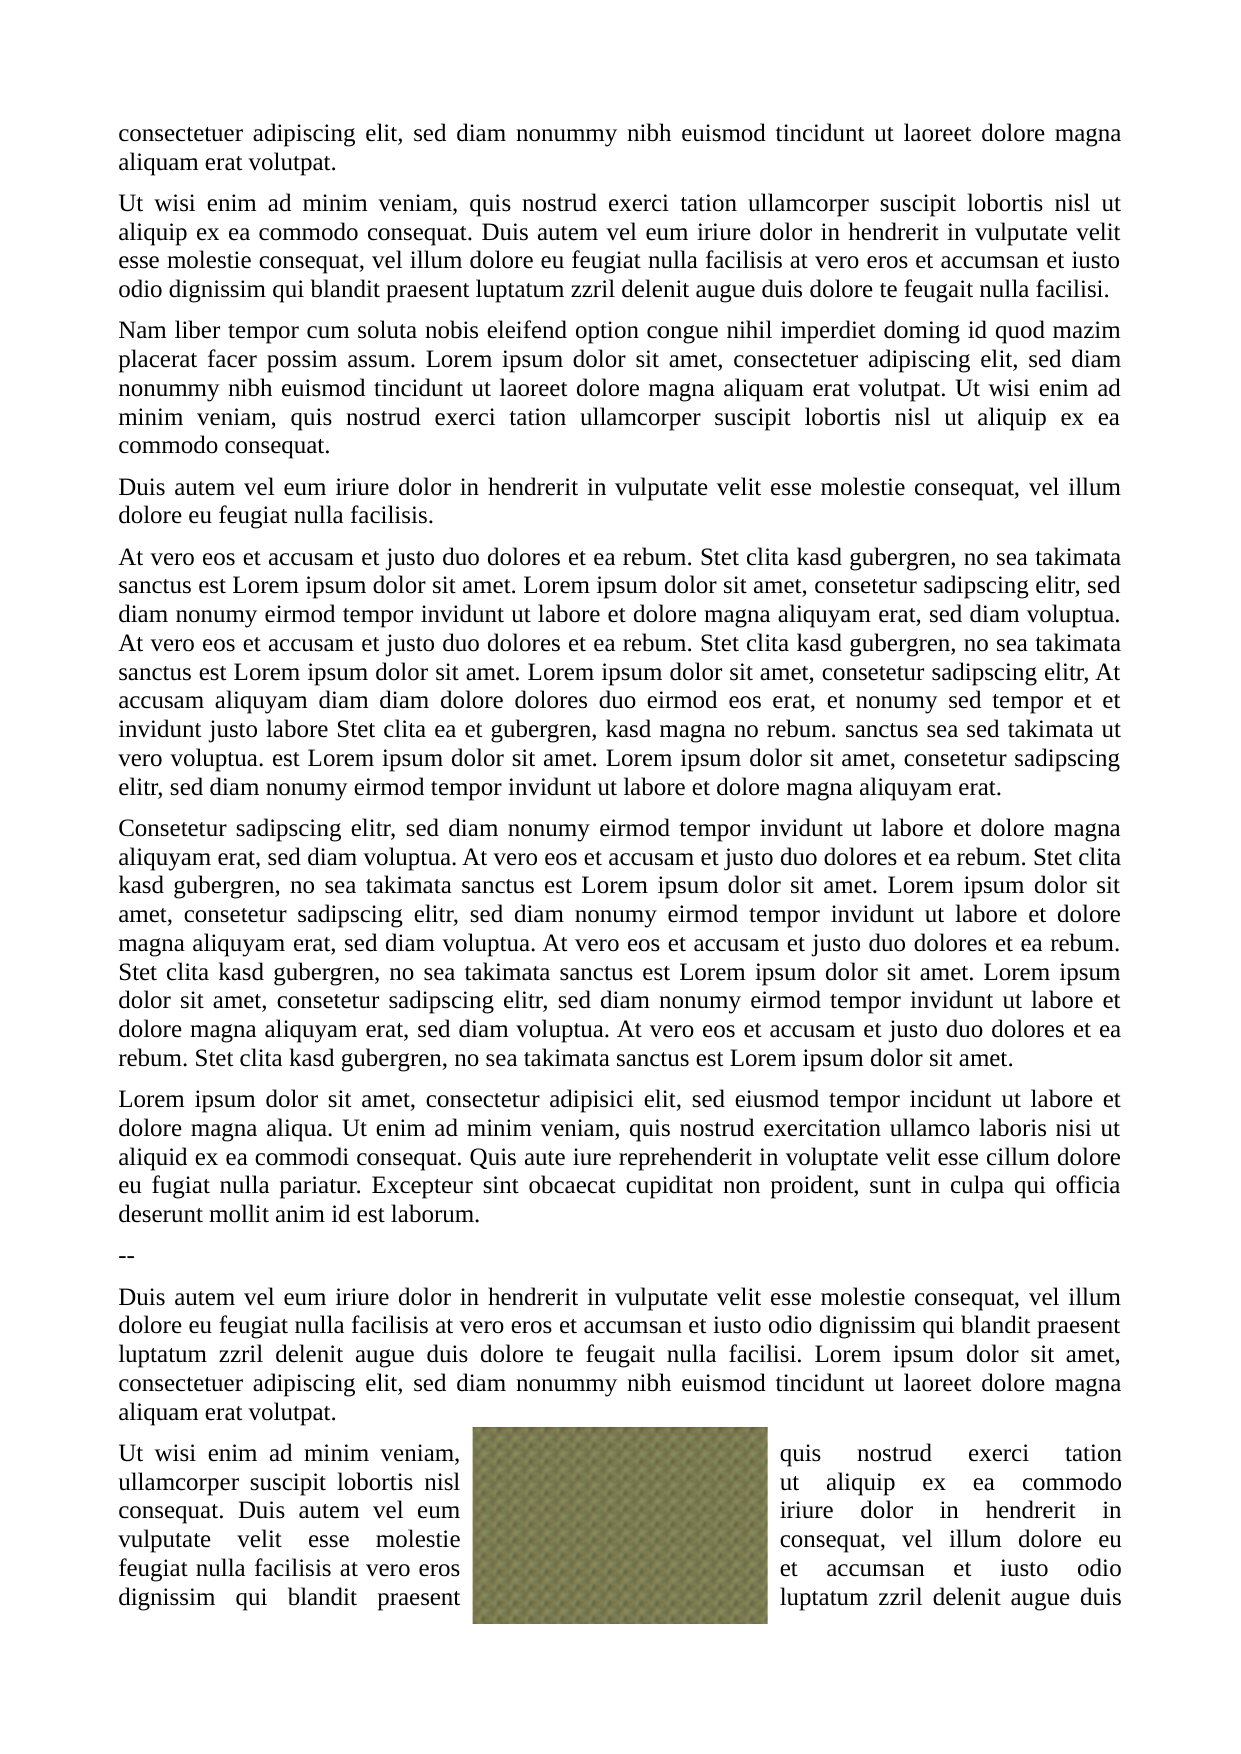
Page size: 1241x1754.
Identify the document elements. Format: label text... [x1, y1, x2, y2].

text Ut wisi enim ad minim veniam, quis nostrud exerci tation ullamcorper suscipit lobortis nisl ut aliquip ex ea commodo consequat. Duis autem vel eum iriure dolor in hendrerit in vulputate velit esse molestie consequat, vel illum dolore eu feugiat nulla facilisis at vero eros et accumsan et iusto odio dignissim qui blandit praesent luptatum zzril delenit augue duis dolore te feugait nulla facilisi. [118, 188, 1122, 303]
text consectetuer adipiscing elit, sed diam nonummy nibh euismod tincidunt ut laoreet dolore magna aliquam erat volutpat. [118, 118, 1122, 176]
text Lorem ipsum dolor sit amet, consectetur adipisici elit, sed eiusmod tempor incidunt ut labore et dolore magna aliqua. Ut enim ad minim veniam, quis nostrud exercitation ullamco laboris nisi ut aliquid ex ea commodi consequat. Quis aute iure reprehenderit in voluptate velit esse cillum dolore eu fugiat nulla pariatur. Excepteur sint obcaecat cupiditat non proident, sunt in culpa qui officia deserunt mollit anim id est laborum. [118, 1084, 1122, 1228]
text Nam liber tempor cum soluta nobis eleifend option congue nihil imperdiet doming id quod mazim placerat facer possim assum. Lorem ipsum dolor sit amet, consectetuer adipiscing elit, sed diam nonummy nibh euismod tincidunt ut laoreet dolore magna aliquam erat volutpat. Ut wisi enim ad minim veniam, quis nostrud exerci tation ullamcorper suscipit lobortis nisl ut aliquip ex ea commodo consequat. [118, 316, 1122, 459]
text At vero eos et accusam et justo duo dolores et ea rebum. Stet clita kasd gubergren, no sea takimata sanctus est Lorem ipsum dolor sit amet. Lorem ipsum dolor sit amet, consetetur sadipscing elitr, sed diam nonumy eirmod tempor invidunt ut labore et dolore magna aliquyam erat, sed diam voluptua. At vero eos et accusam et justo duo dolores et ea rebum. Stet clita kasd gubergren, no sea takimata sanctus est Lorem ipsum dolor sit amet. Lorem ipsum dolor sit amet, consetetur sadipscing elitr, At accusam aliquyam diam diam dolore dolores duo eirmod eos erat, et nonumy sed tempor et et invidunt justo labore Stet clita ea et gubergren, kasd magna no rebum. sanctus sea sed takimata ut vero voluptua. est Lorem ipsum dolor sit amet. Lorem ipsum dolor sit amet, consetetur sadipscing elitr, sed diam nonumy eirmod tempor invidunt ut labore et dolore magna aliquyam erat. [118, 542, 1122, 801]
text Consetetur sadipscing elitr, sed diam nonumy eirmod tempor invidunt ut labore et dolore magna aliquyam erat, sed diam voluptua. At vero eos et accusam et justo duo dolores et ea rebum. Stet clita kasd gubergren, no sea takimata sanctus est Lorem ipsum dolor sit amet. Lorem ipsum dolor sit amet, consetetur sadipscing elitr, sed diam nonumy eirmod tempor invidunt ut labore et dolore magna aliquyam erat, sed diam voluptua. At vero eos et accusam et justo duo dolores et ea rebum. Stet clita kasd gubergren, no sea takimata sanctus est Lorem ipsum dolor sit amet. Lorem ipsum dolor sit amet, consetetur sadipscing elitr, sed diam nonumy eirmod tempor invidunt ut labore et dolore magna aliquyam erat, sed diam voluptua. At vero eos et accusam et justo duo dolores et ea rebum. Stet clita kasd gubergren, no sea takimata sanctus est Lorem ipsum dolor sit amet. [118, 813, 1122, 1072]
text Duis autem vel eum iriure dolor in hendrerit in vulputate velit esse molestie consequat, vel illum dolore eu feugiat nulla facilisis. [118, 472, 1122, 529]
text Ut wisi enim ad minim veniam, quis nostrud exerci tation ullamcorper suscipit lobortis nisl ut aliquip ex ea commodo consequat. Duis autem vel eum iriure dolor in hendrerit in vulputate velit esse molestie consequat, vel illum dolore eu feugiat nulla facilisis at vero eros et accumsan et iusto odio dignissim qui blandit praesent luptatum zzril delenit augue duis dolore te feugait nulla facilisi. [768, 1438, 1122, 1611]
text Ut wisi enim ad minim veniam, quis nostrud exerci tation ullamcorper suscipit lobortis nisl ut aliquip ex ea commodo consequat. Duis autem vel eum iriure dolor in hendrerit in vulputate velit esse molestie consequat, vel illum dolore eu feugiat nulla facilisis at vero eros et accumsan et iusto odio dignissim qui blandit praesent luptatum zzril delenit augue duis dolore te feugait nulla facilisi. [118, 1438, 472, 1611]
text -- [118, 1241, 1122, 1269]
text Duis autem vel eum iriure dolor in hendrerit in vulputate velit esse molestie consequat, vel illum dolore eu feugiat nulla facilisis at vero eros et accumsan et iusto odio dignissim qui blandit praesent luptatum zzril delenit augue duis dolore te feugait nulla facilisi. Lorem ipsum dolor sit amet, consectetuer adipiscing elit, sed diam nonummy nibh euismod tincidunt ut laoreet dolore magna aliquam erat volutpat. [118, 1282, 1122, 1426]
picture [472, 1427, 768, 1624]
